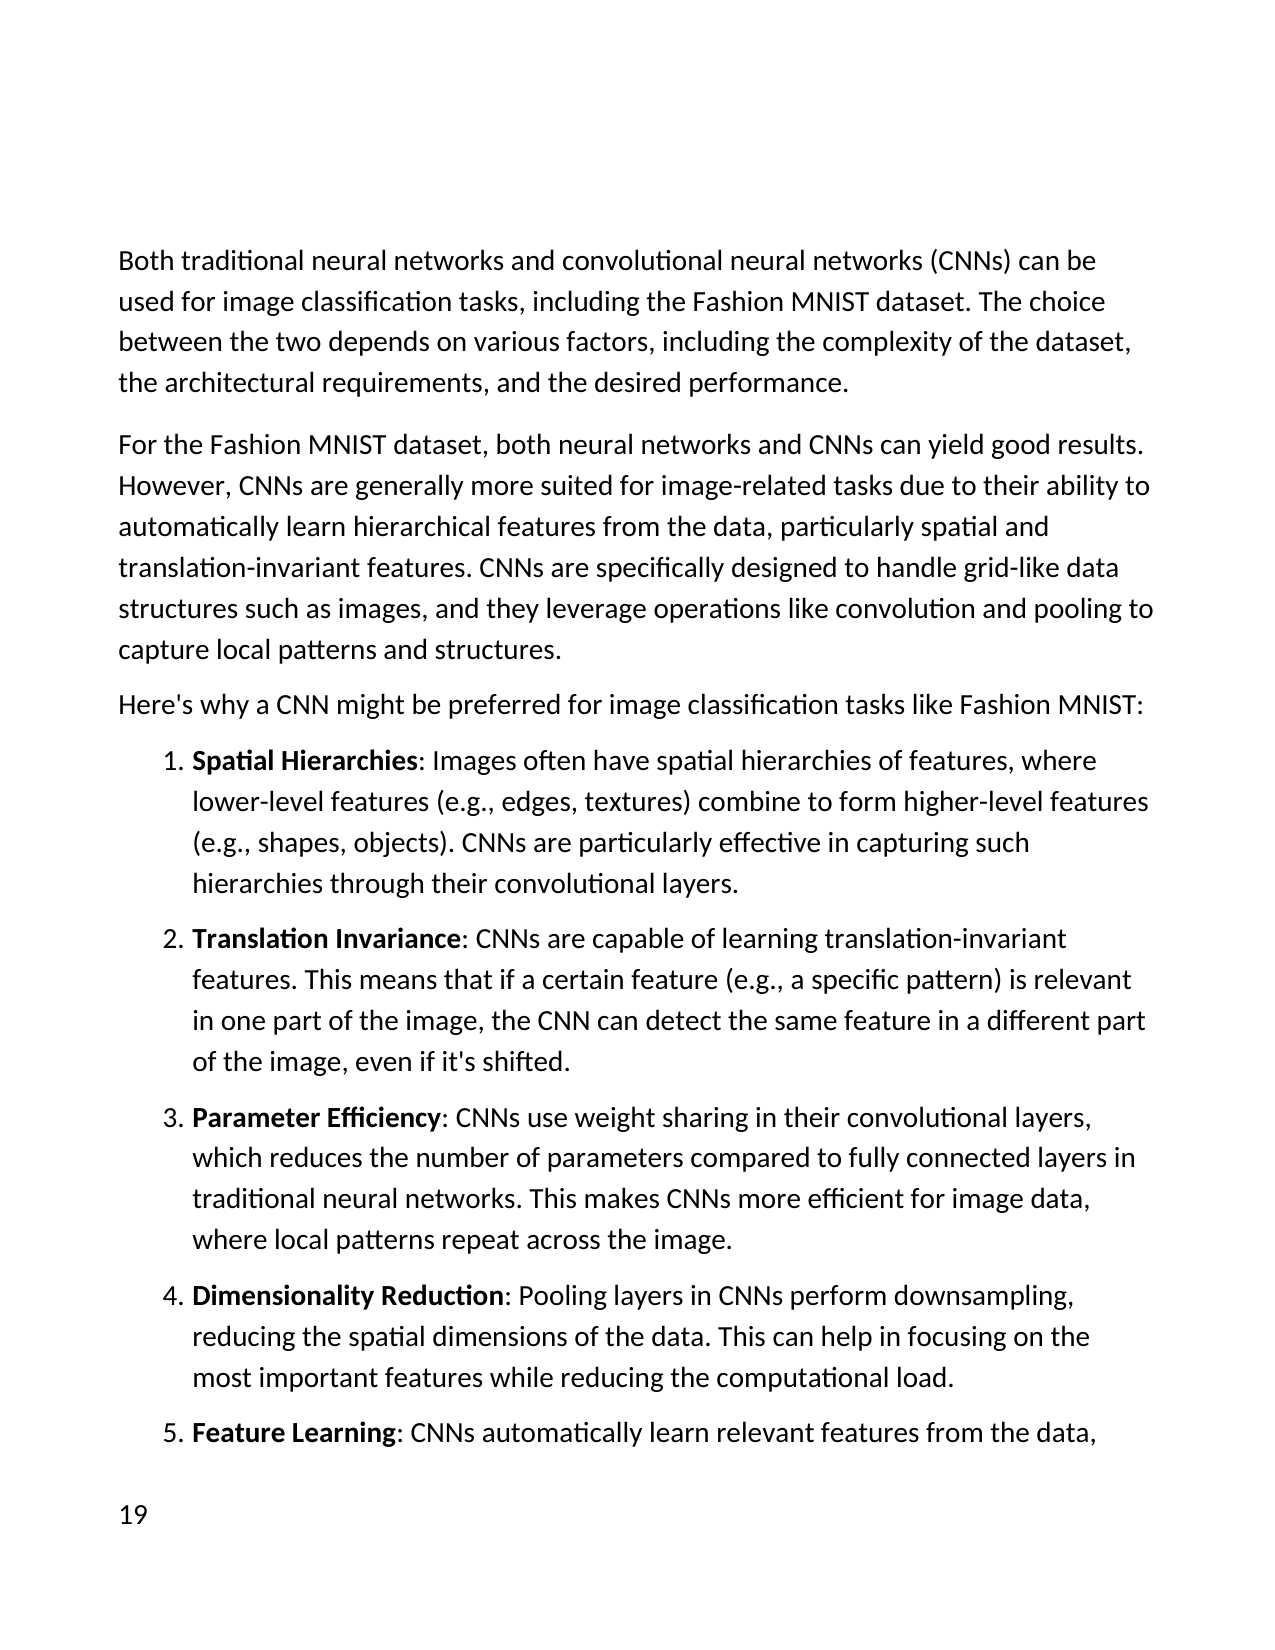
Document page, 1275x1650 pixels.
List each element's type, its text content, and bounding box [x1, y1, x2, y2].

list Feature Learning: CNNs automatically learn relevant features from the data, [162, 1414, 1157, 1450]
text Here's why a CNN might be preferred for image classification tasks like Fashion MNIST: [118, 686, 1157, 722]
text Both traditional neural networks and convolutional neural networks (CNNs) can be used for image classification tasks, including the Fashion MNIST dataset. The choice between the two depends on various factors, including the complexity of the dataset, the architectural requirements, and the desired performance. [118, 242, 1157, 400]
list Parameter Efficiency: CNNs use weight sharing in their convolutional layers, which reduces the number of parameters compared to fully connected layers in traditional neural networks. This makes CNNs more efficient for image data, where local patterns repeat across the image. [162, 1099, 1157, 1257]
list Spatial Hierarchies: Images often have spatial hierarchies of features, where lower-level features (e.g., edges, textures) combine to form higher-level features (e.g., shapes, objects). CNNs are particularly effective in capturing such hierarchies through their convolutional layers. [162, 742, 1157, 900]
list Translation Invariance: CNNs are capable of learning translation-invariant features. This means that if a certain feature (e.g., a specific pattern) is relevant in one part of the image, the CNN can detect the same feature in a different part of the image, even if it's shifted. [162, 920, 1157, 1079]
list Dimensionality Reduction: Pooling layers in CNNs perform downsampling, reducing the spatial dimensions of the data. This can help in focusing on the most important features while reducing the computational load. [162, 1277, 1157, 1394]
text For the Fashion MNIST dataset, both neural networks and CNNs can yield good results. However, CNNs are generally more suited for image-related tasks due to their ability to automatically learn hierarchical features from the data, particularly spatial and translation-invariant features. CNNs are specifically designed to handle grid-like data structures such as images, and they leverage operations like convolution and pooling to capture local patterns and structures. [118, 426, 1157, 667]
